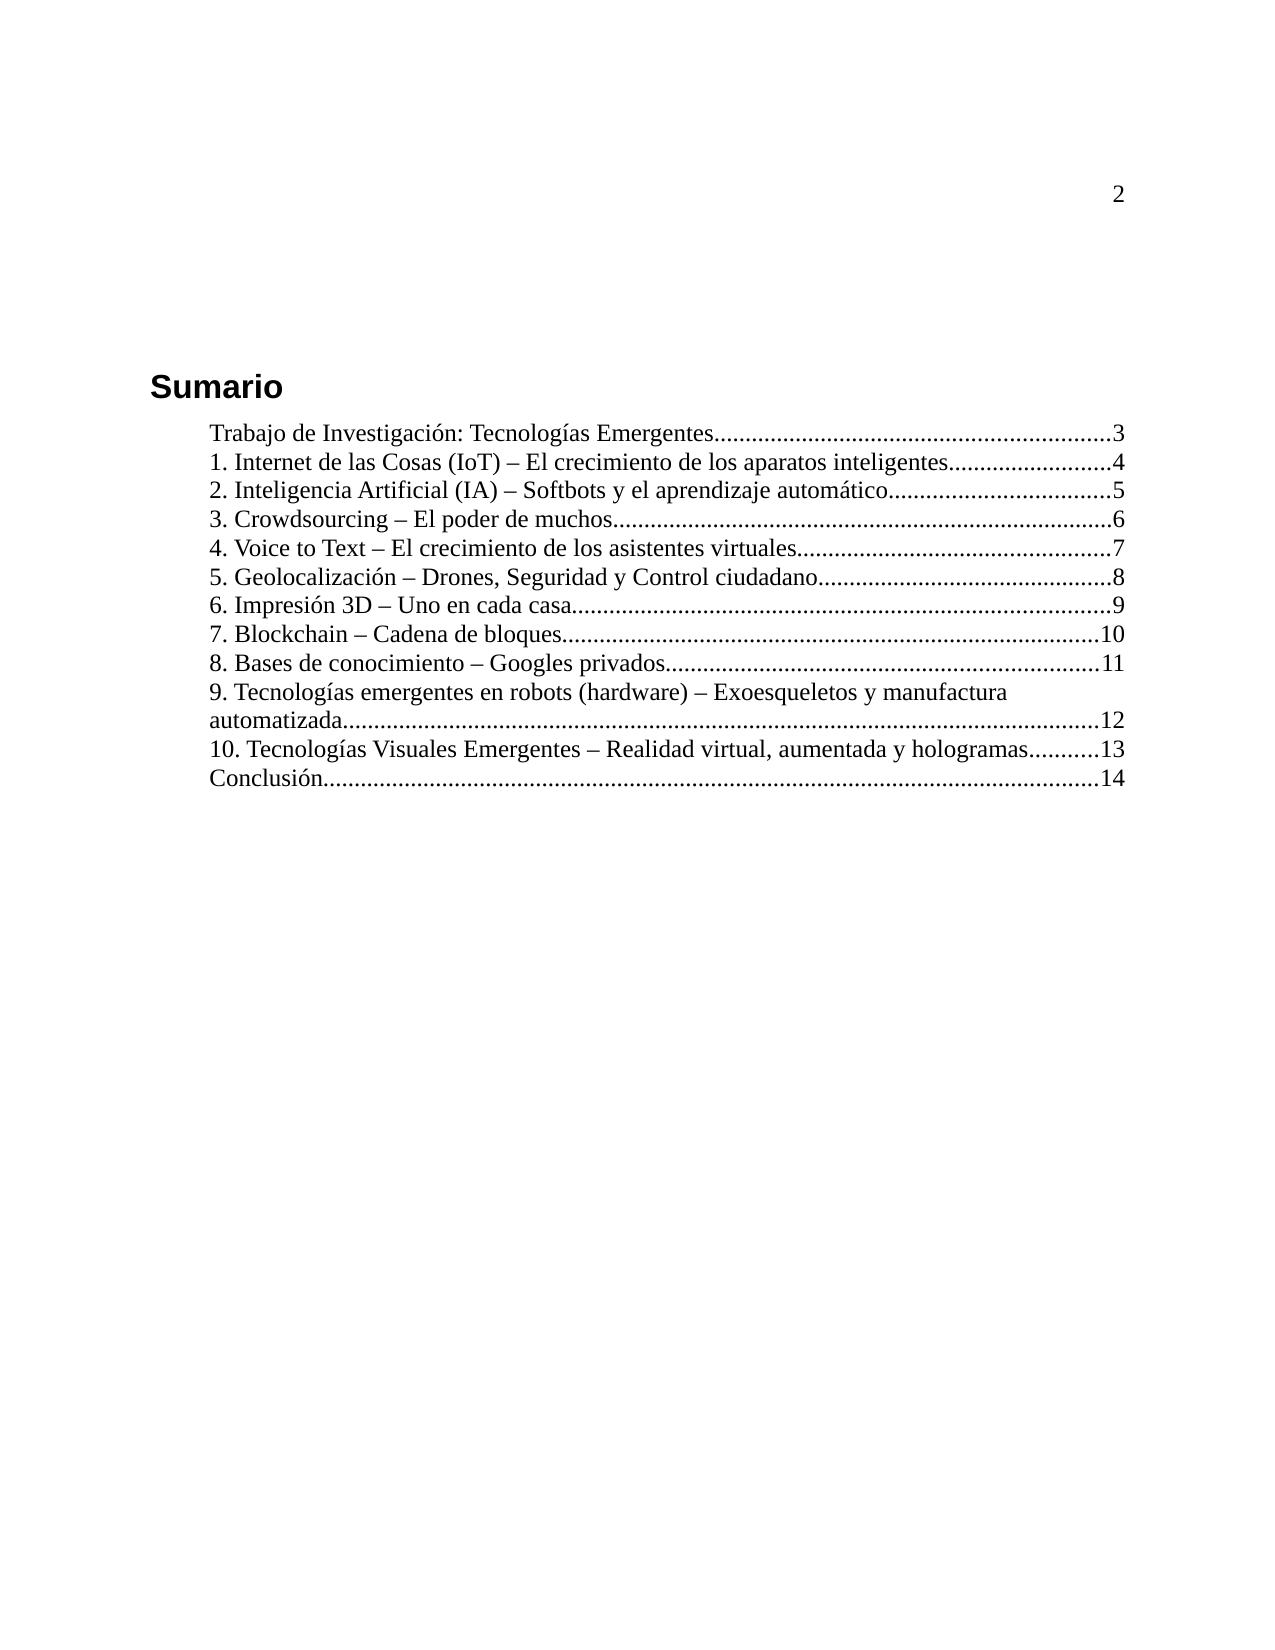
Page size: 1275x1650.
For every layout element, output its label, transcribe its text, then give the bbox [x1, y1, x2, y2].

text 8. Bases de conocimiento – Googles privados 11 [209, 648, 1125, 677]
subtitle Sumario [150, 367, 1125, 405]
text 1. Internet de las Cosas (IoT) – El crecimiento de los aparatos inteligentes 4 [209, 447, 1125, 475]
text 7. Blockchain – Cadena de bloques 10 [209, 619, 1125, 648]
text 5. Geolocalización – Drones, Seguridad y Control ciudadano 8 [209, 562, 1125, 590]
text 10. Tecnologías Visuales Emergentes – Realidad virtual, aumentada y hologramas 13 [209, 734, 1125, 763]
text 2. Inteligencia Artificial (IA) – Softbots y el aprendizaje automático 5 [209, 475, 1125, 504]
text 4. Voice to Text – El crecimiento de los asistentes virtuales 7 [209, 533, 1125, 562]
text 3. Crowdsourcing – El poder de muchos 6 [209, 504, 1125, 533]
text Trabajo de Investigación: Tecnologías Emergentes 3 [209, 418, 1125, 447]
text 6. Impresión 3D – Uno en cada casa 9 [209, 590, 1125, 619]
text 9. Tecnologías emergentes en robots (hardware) – Exoesqueletos y manufactura automatizada 12 [209, 677, 1125, 734]
text Conclusión 14 [209, 763, 1125, 792]
